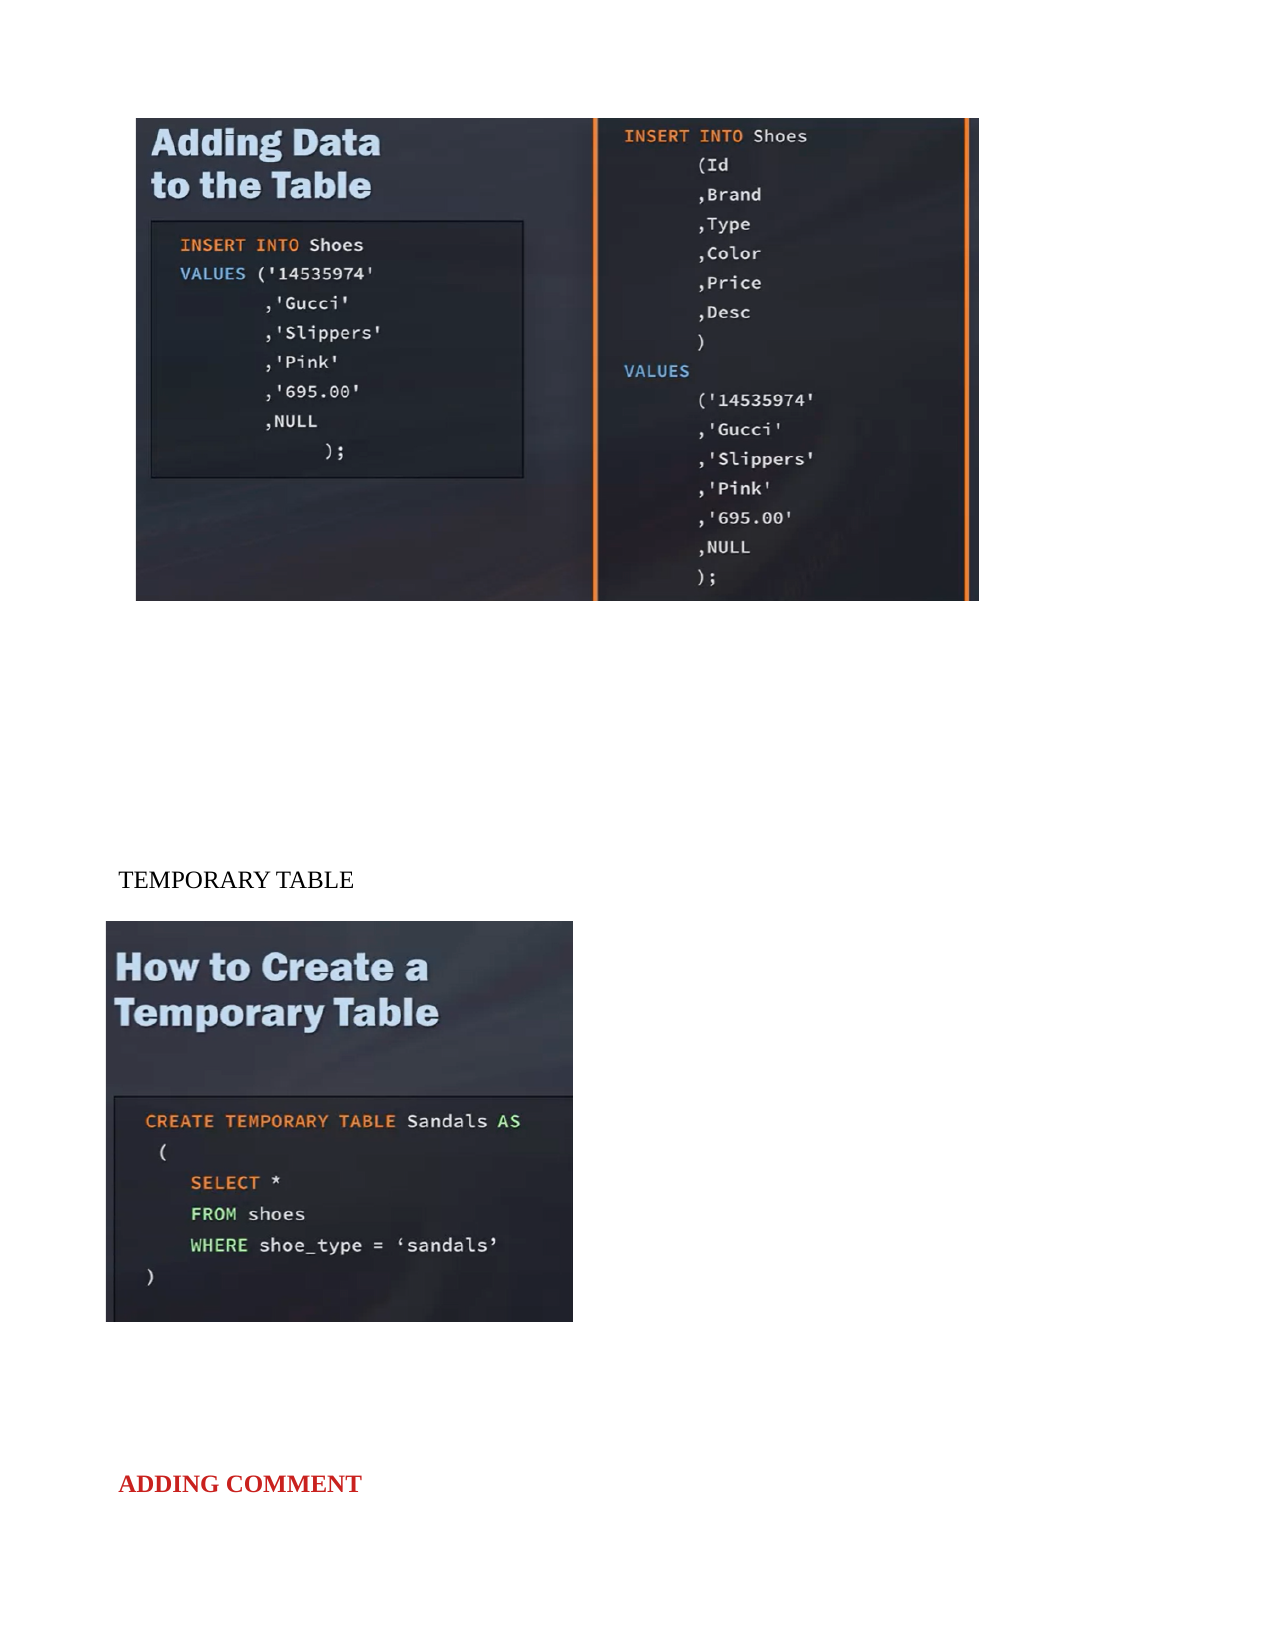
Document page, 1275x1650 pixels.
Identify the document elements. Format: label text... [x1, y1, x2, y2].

text TEMPORARY TABLE [118, 866, 1157, 894]
picture [105, 921, 573, 1322]
picture [135, 118, 979, 601]
text ADDING COMMENT [118, 1469, 1157, 1498]
